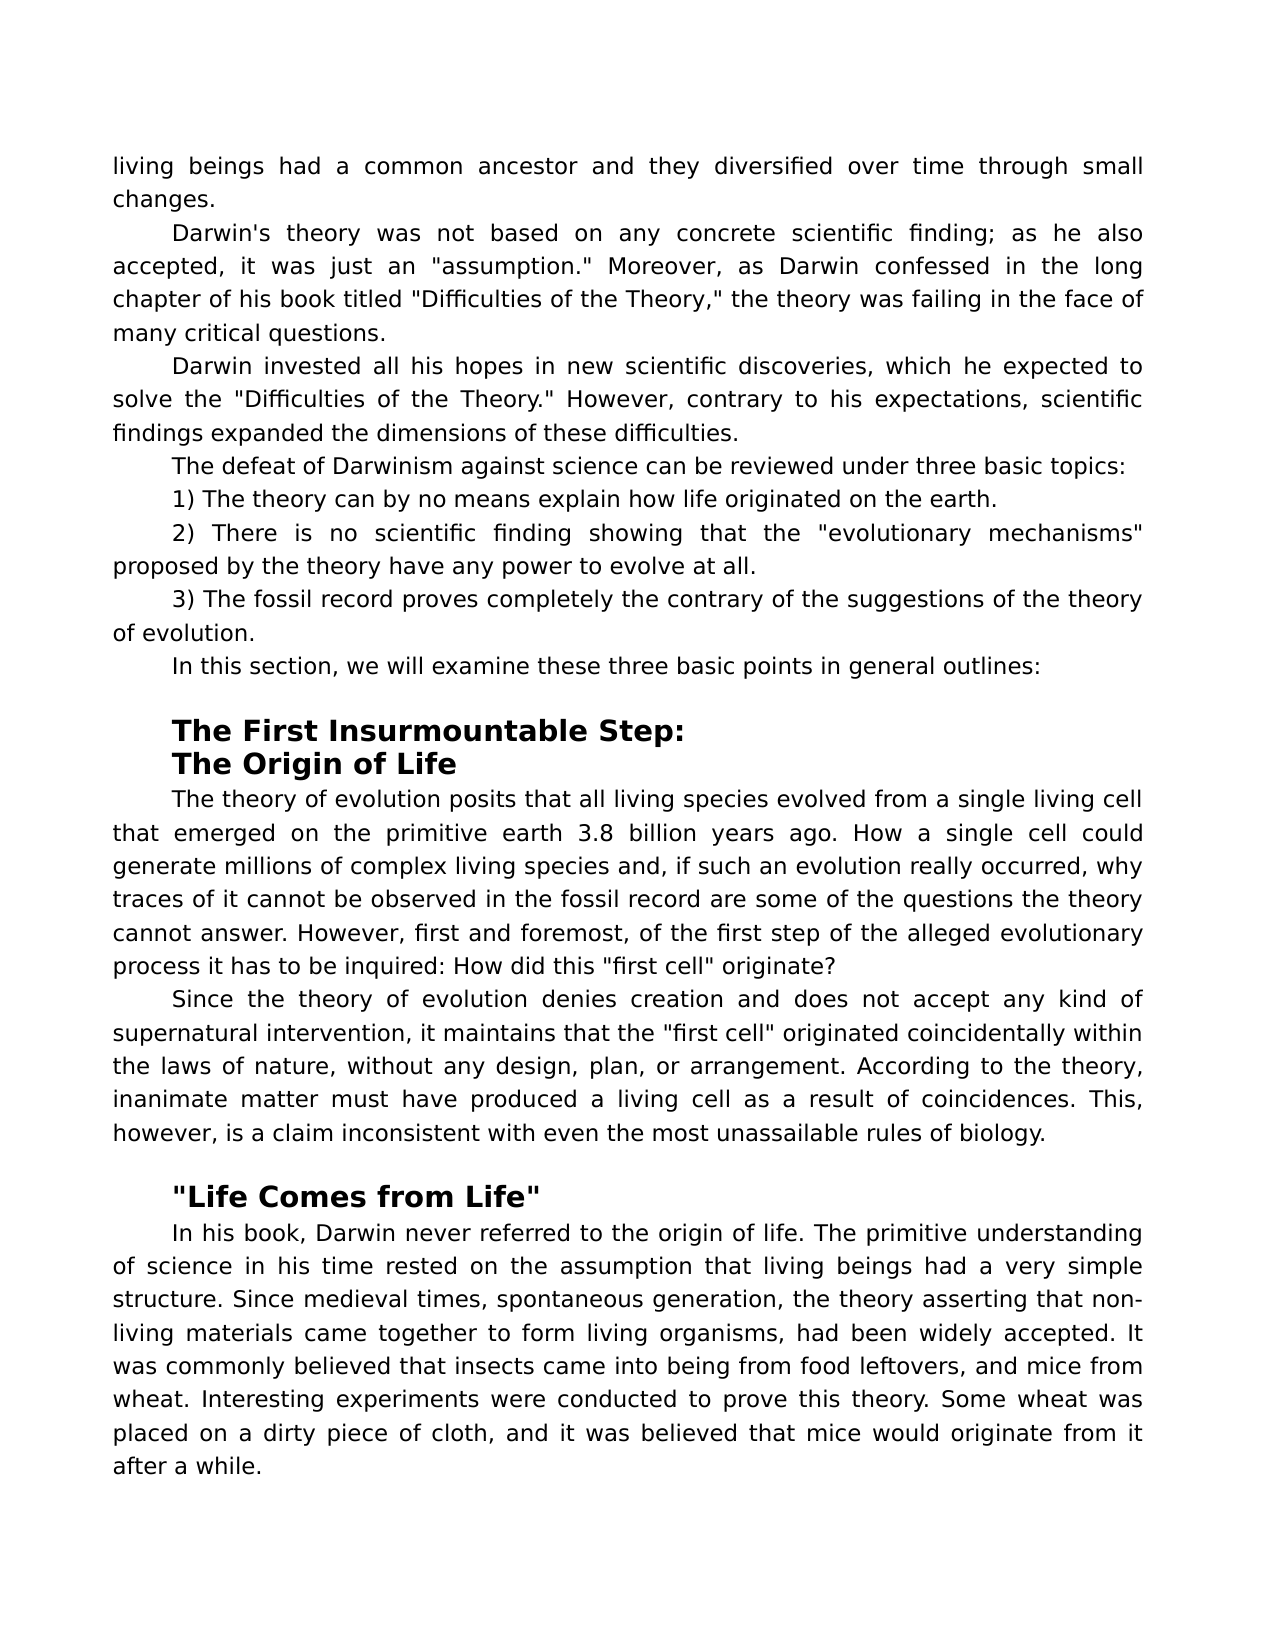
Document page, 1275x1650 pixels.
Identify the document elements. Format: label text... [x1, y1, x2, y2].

text "Life Comes from Life" [112, 1181, 1145, 1214]
text The theory of evolution posits that all living species evolved from a single living cell that emerged on the primitive earth 3.8 billion years ago. How a single cell could generate millions of complex living species and, if such an evolution really occurred, why traces of it cannot be observed in the fossil record are some of the questions the theory cannot answer. However, first and foremost, of the first step of the alleged evolutionary process it has to be inquired: How did this "first cell" originate? [112, 781, 1145, 981]
text The First Insurmountable Step: [112, 714, 1145, 748]
text 3) The fossil record proves completely the contrary of the suggestions of the theory of evolution. [112, 581, 1145, 648]
text 1) The theory can by no means explain how life originated on the earth. [112, 481, 1145, 514]
text The Origin of Life [112, 748, 1145, 781]
text In this section, we will examine these three basic points in general outlines: [112, 648, 1145, 681]
text In his book, Darwin never referred to the origin of life. The primitive understanding of science in his time rested on the assumption that living beings had a very simple structure. Since medieval times, spontaneous generation, the theory asserting that non-living materials came together to form living organisms, had been widely accepted. It was commonly believed that insects came into being from food leftovers, and mice from wheat. Interesting experiments were conducted to prove this theory. Some wheat was placed on a dirty piece of cloth, and it was believed that mice would originate from it after a while. [112, 1214, 1145, 1481]
text Since the theory of evolution denies creation and does not accept any kind of supernatural intervention, it maintains that the "first cell" originated coincidentally within the laws of nature, without any design, plan, or arrangement. According to the theory, inanimate matter must have produced a living cell as a result of coincidences. This, however, is a claim inconsistent with even the most unassailable rules of biology. [112, 981, 1145, 1148]
text 2) There is no scientific finding showing that the "evolutionary mechanisms" proposed by the theory have any power to evolve at all. [112, 514, 1145, 581]
text The defeat of Darwinism against science can be reviewed under three basic topics: [112, 448, 1145, 481]
text Darwin invested all his hopes in new scientific discoveries, which he expected to solve the "Difficulties of the Theory." However, contrary to his expectations, scientific findings expanded the dimensions of these difficulties. [112, 348, 1145, 448]
text living beings had a common ancestor and they diversified over time through small changes. [112, 148, 1145, 214]
text Darwin's theory was not based on any concrete scientific finding; as he also accepted, it was just an "assumption." Moreover, as Darwin confessed in the long chapter of his book titled "Difficulties of the Theory," the theory was failing in the face of many critical questions. [112, 214, 1145, 348]
